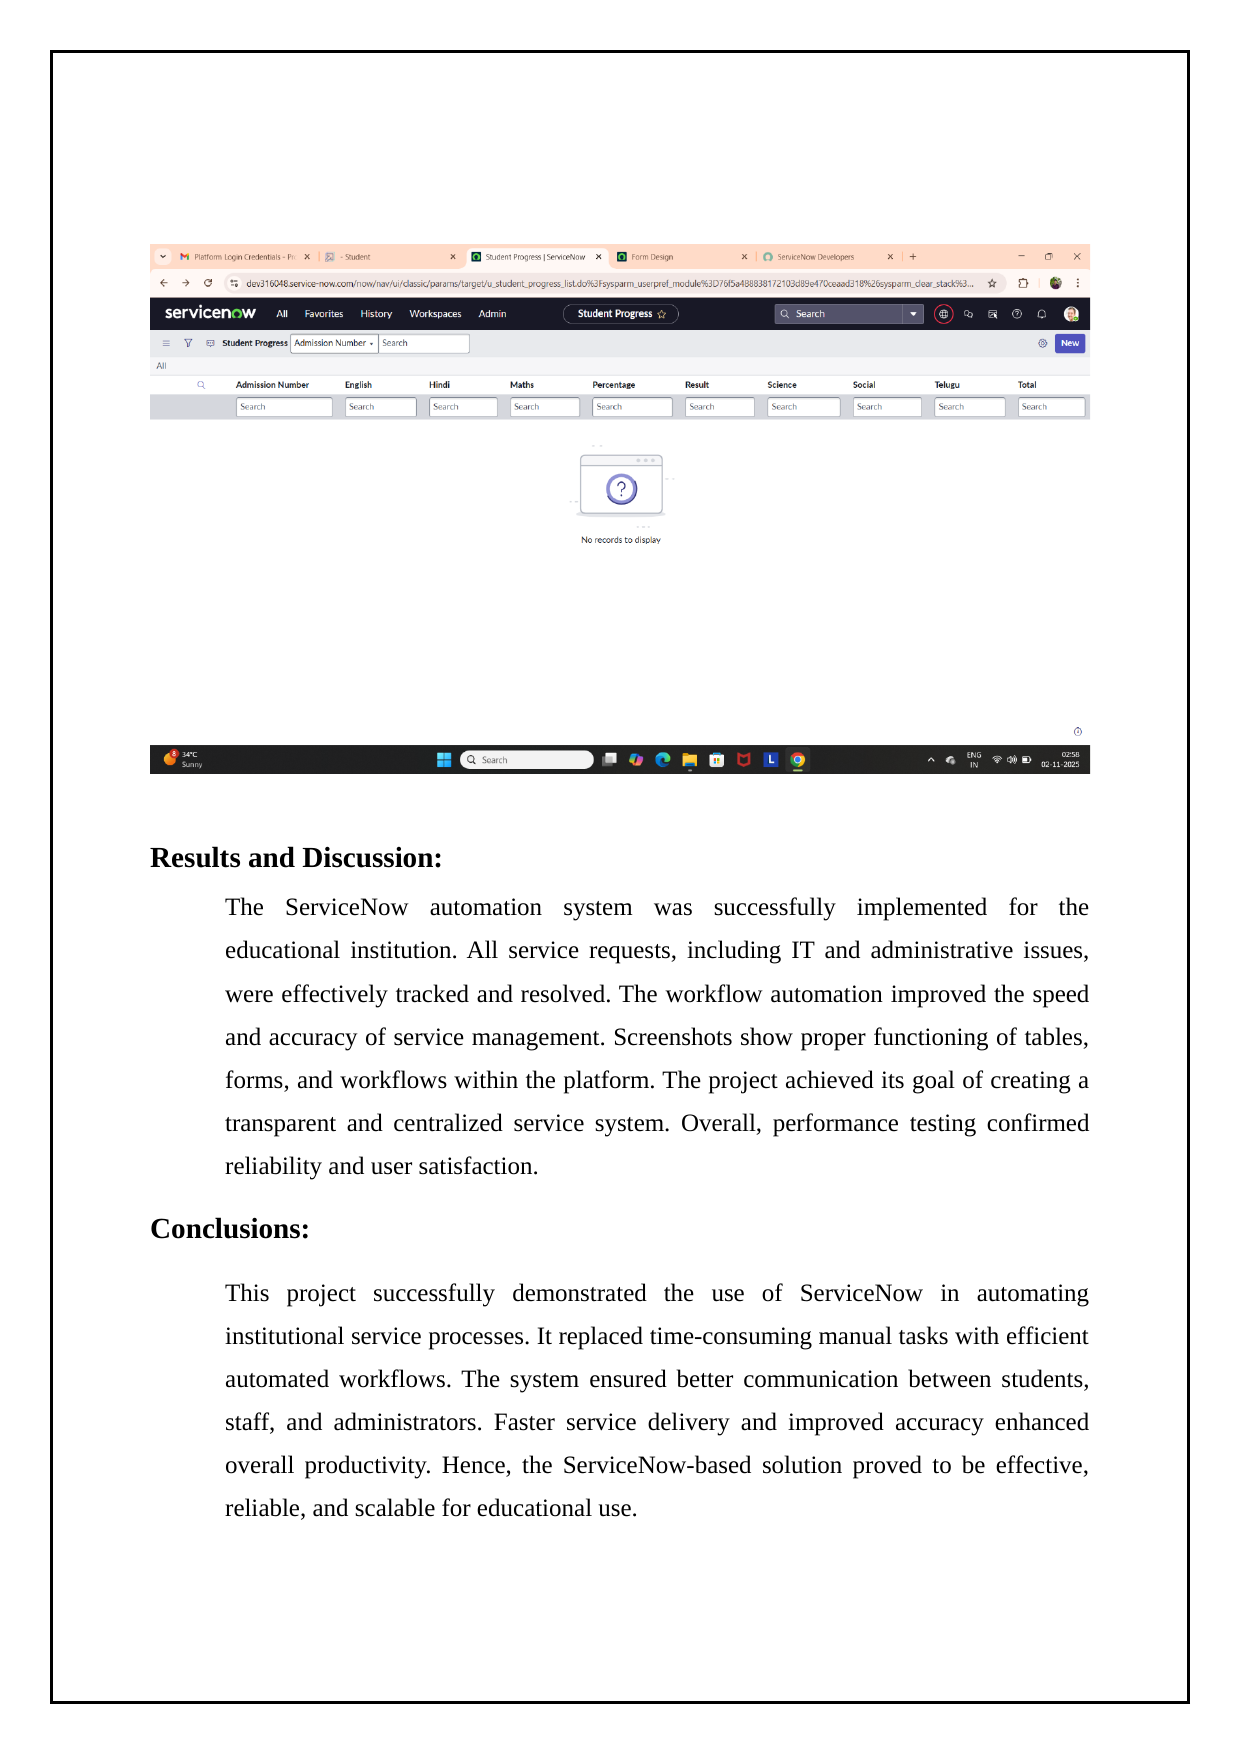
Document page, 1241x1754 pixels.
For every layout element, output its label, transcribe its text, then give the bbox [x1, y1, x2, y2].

text Conclusions: [150, 1211, 1090, 1244]
text Results and Discussion: [150, 840, 1090, 873]
text The ServiceNow automation system was successfully implemented for the educational institution. All service requests, including IT and administrative issues, were effectively tracked and resolved. The workflow automation improved the speed and accuracy of service management. Screenshots show proper functioning of tables, forms, and workflows within the platform. The project achieved its goal of creating a transparent and centralized service system. Overall, performance testing confirmed reliability and user satisfaction. [225, 892, 1090, 1180]
text This project successfully demonstrated the use of ServiceNow in automating institutional service processes. It replaced time-consuming manual tasks with efficient automated workflows. The system ensured better communication between students, staff, and administrators. Faster service delivery and improved accuracy enhanced overall productivity. Hence, the ServiceNow-based solution proved to be effective, reliable, and scalable for educational use. [225, 1278, 1090, 1522]
